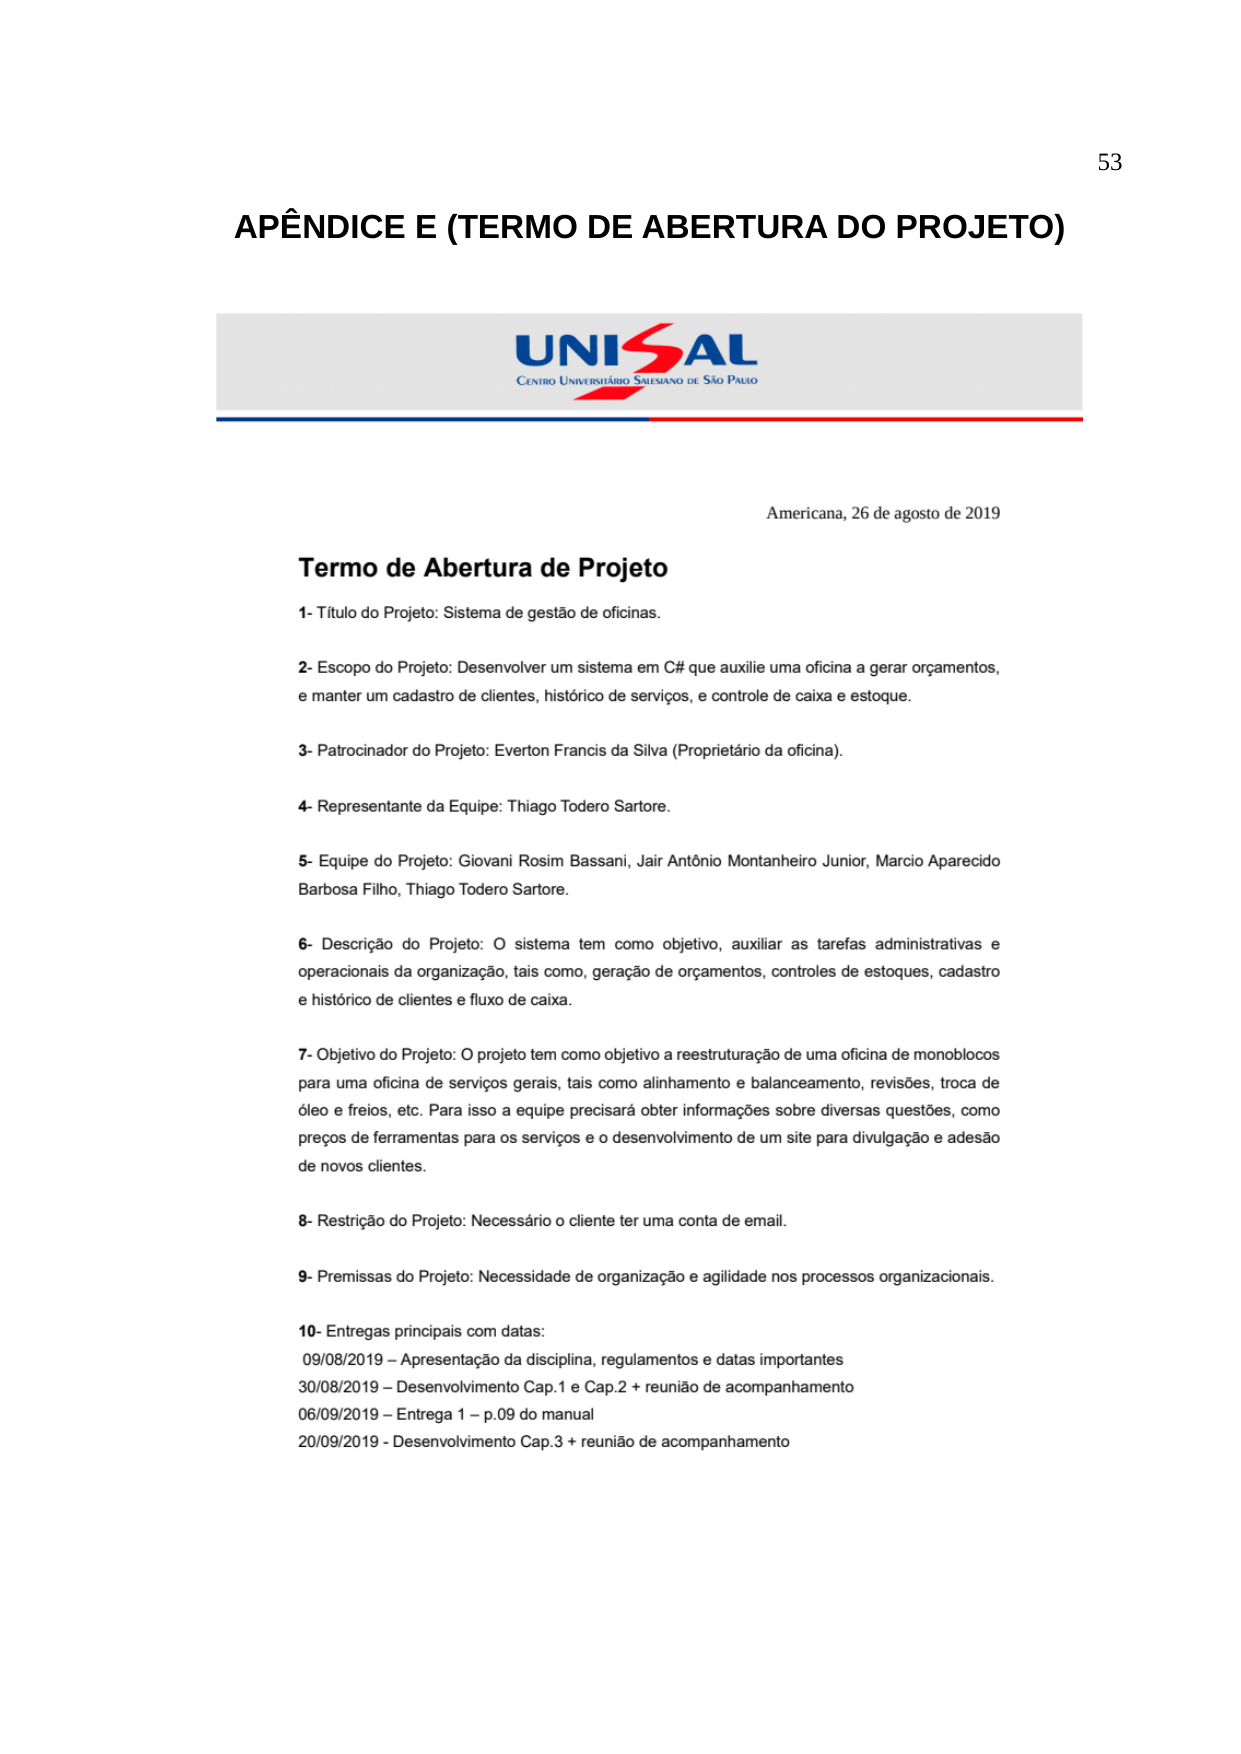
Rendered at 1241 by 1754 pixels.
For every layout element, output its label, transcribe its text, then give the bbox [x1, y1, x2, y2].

subtitle Apêndice E (Termo de abertura do projeto) [177, 207, 1122, 245]
picture [216, 313, 1083, 1540]
